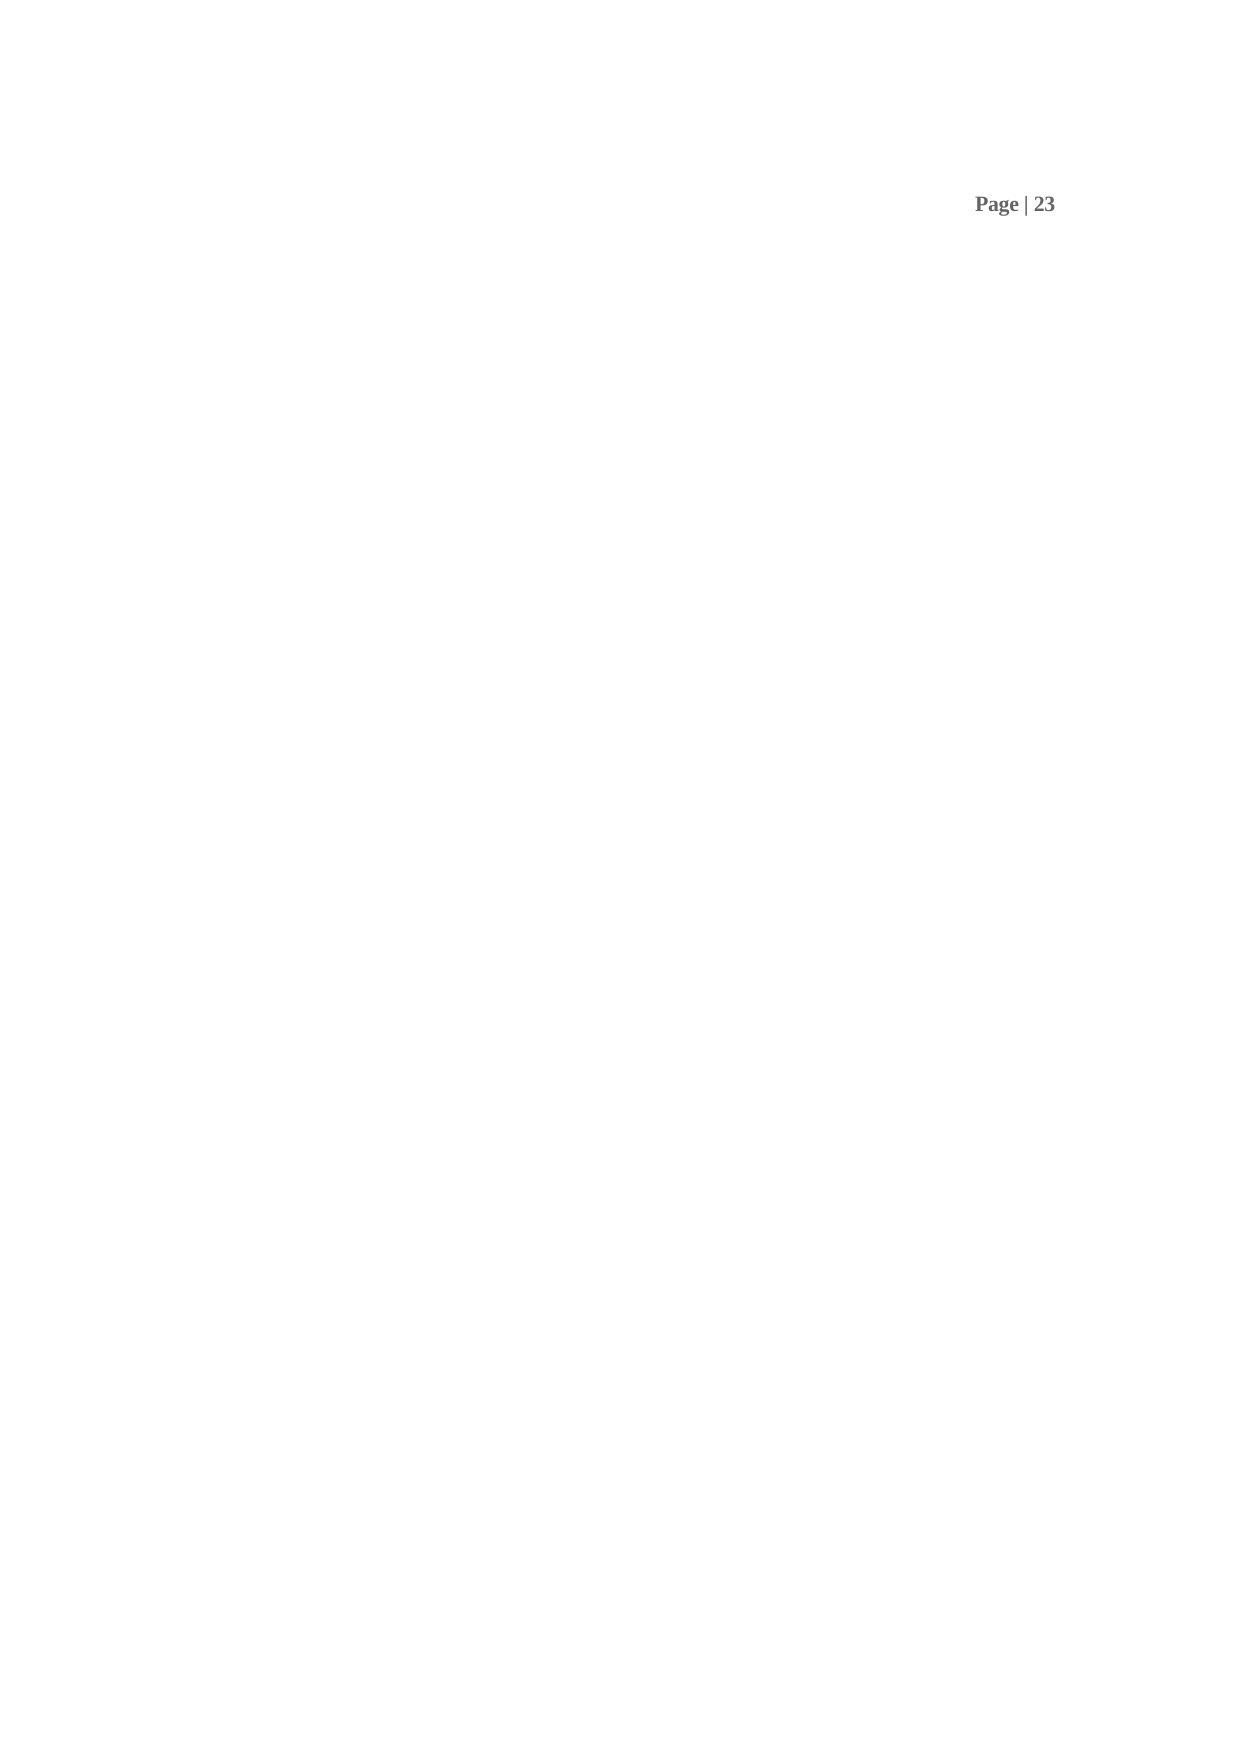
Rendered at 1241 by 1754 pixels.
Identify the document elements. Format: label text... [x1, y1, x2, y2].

text Page | 23 [150, 189, 1068, 217]
